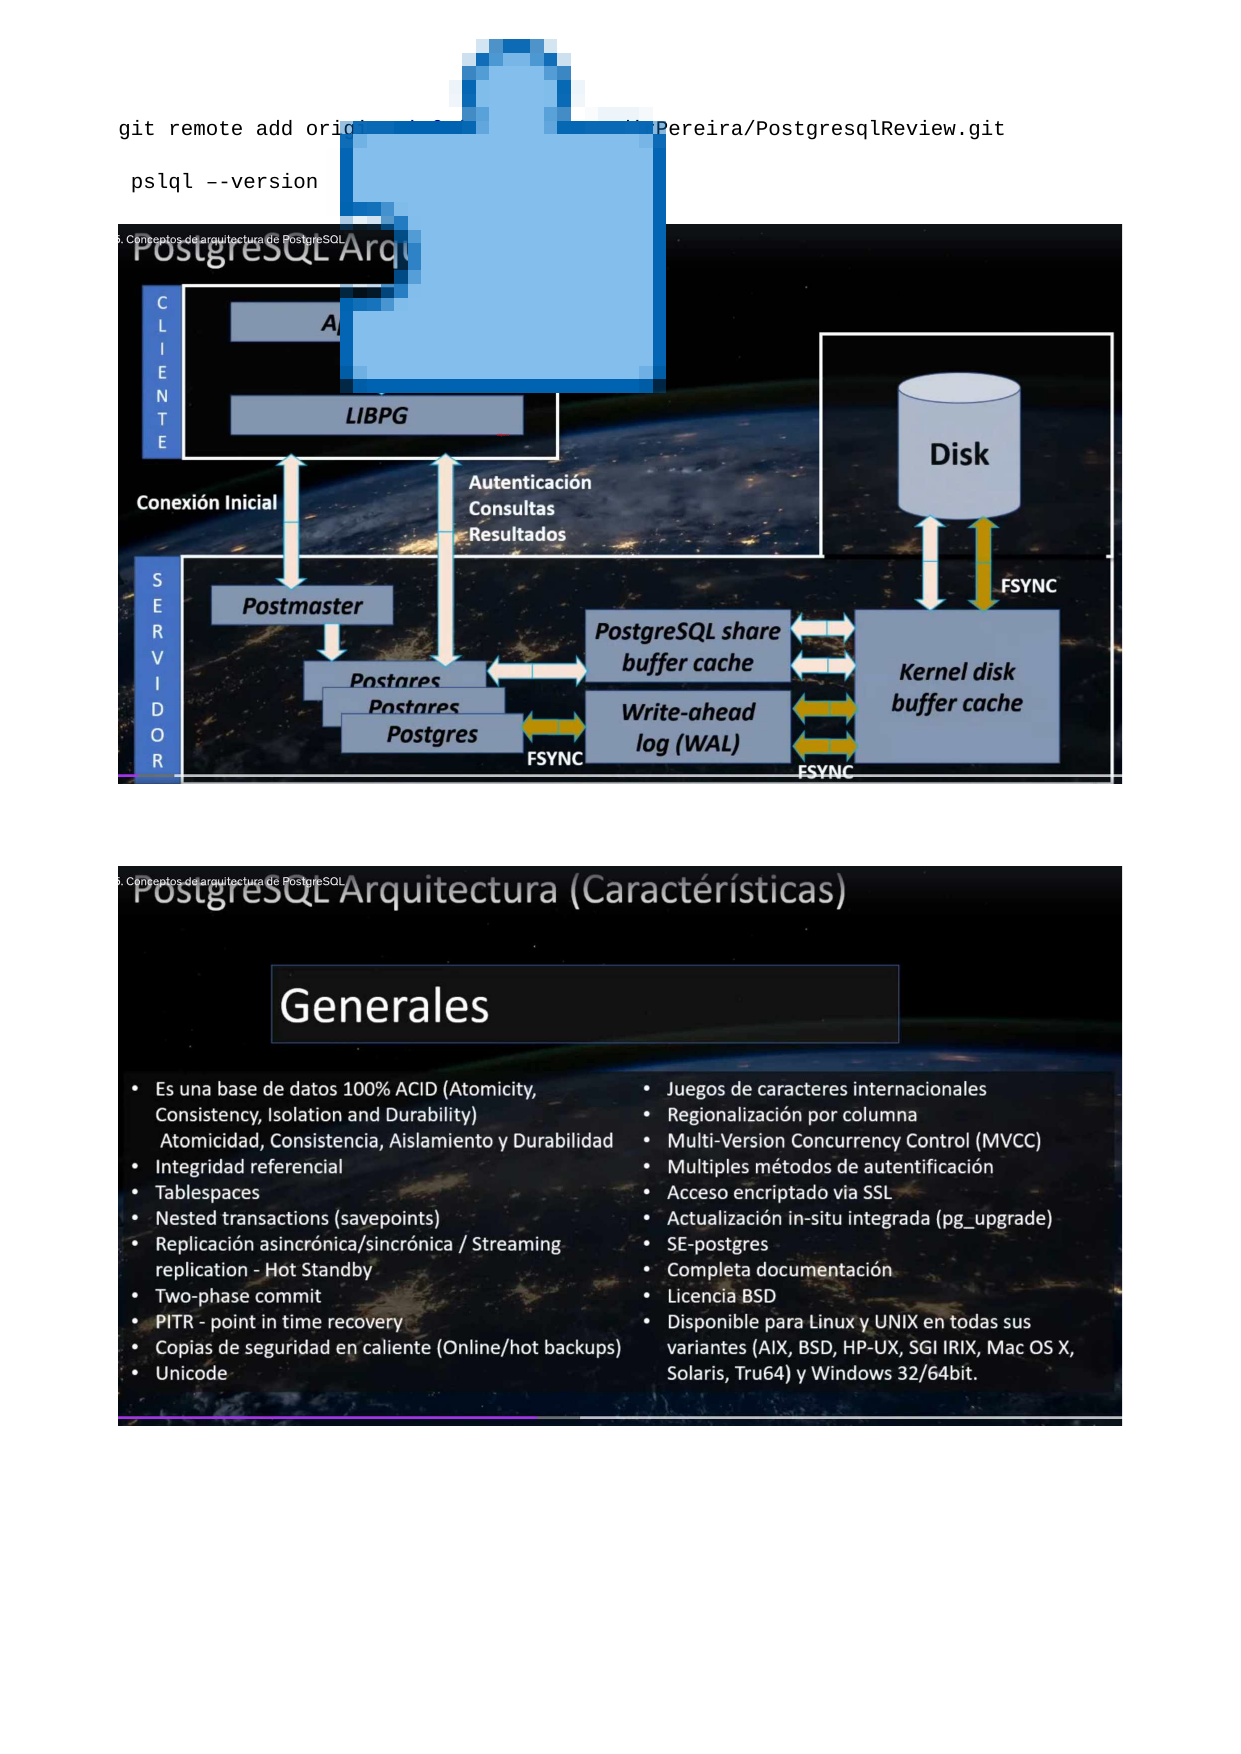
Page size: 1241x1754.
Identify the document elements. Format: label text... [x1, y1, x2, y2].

text git remote add origin git@github.com:WandirPereira/PostgresqlReview.git [653, 118, 1122, 142]
text git remote add origin git@github.com:WandirPereira/PostgresqlReview.git [118, 118, 462, 142]
picture [118, 866, 1123, 1426]
picture [118, 224, 1123, 784]
text [666, 171, 1122, 195]
text pslql –-version [118, 171, 340, 195]
